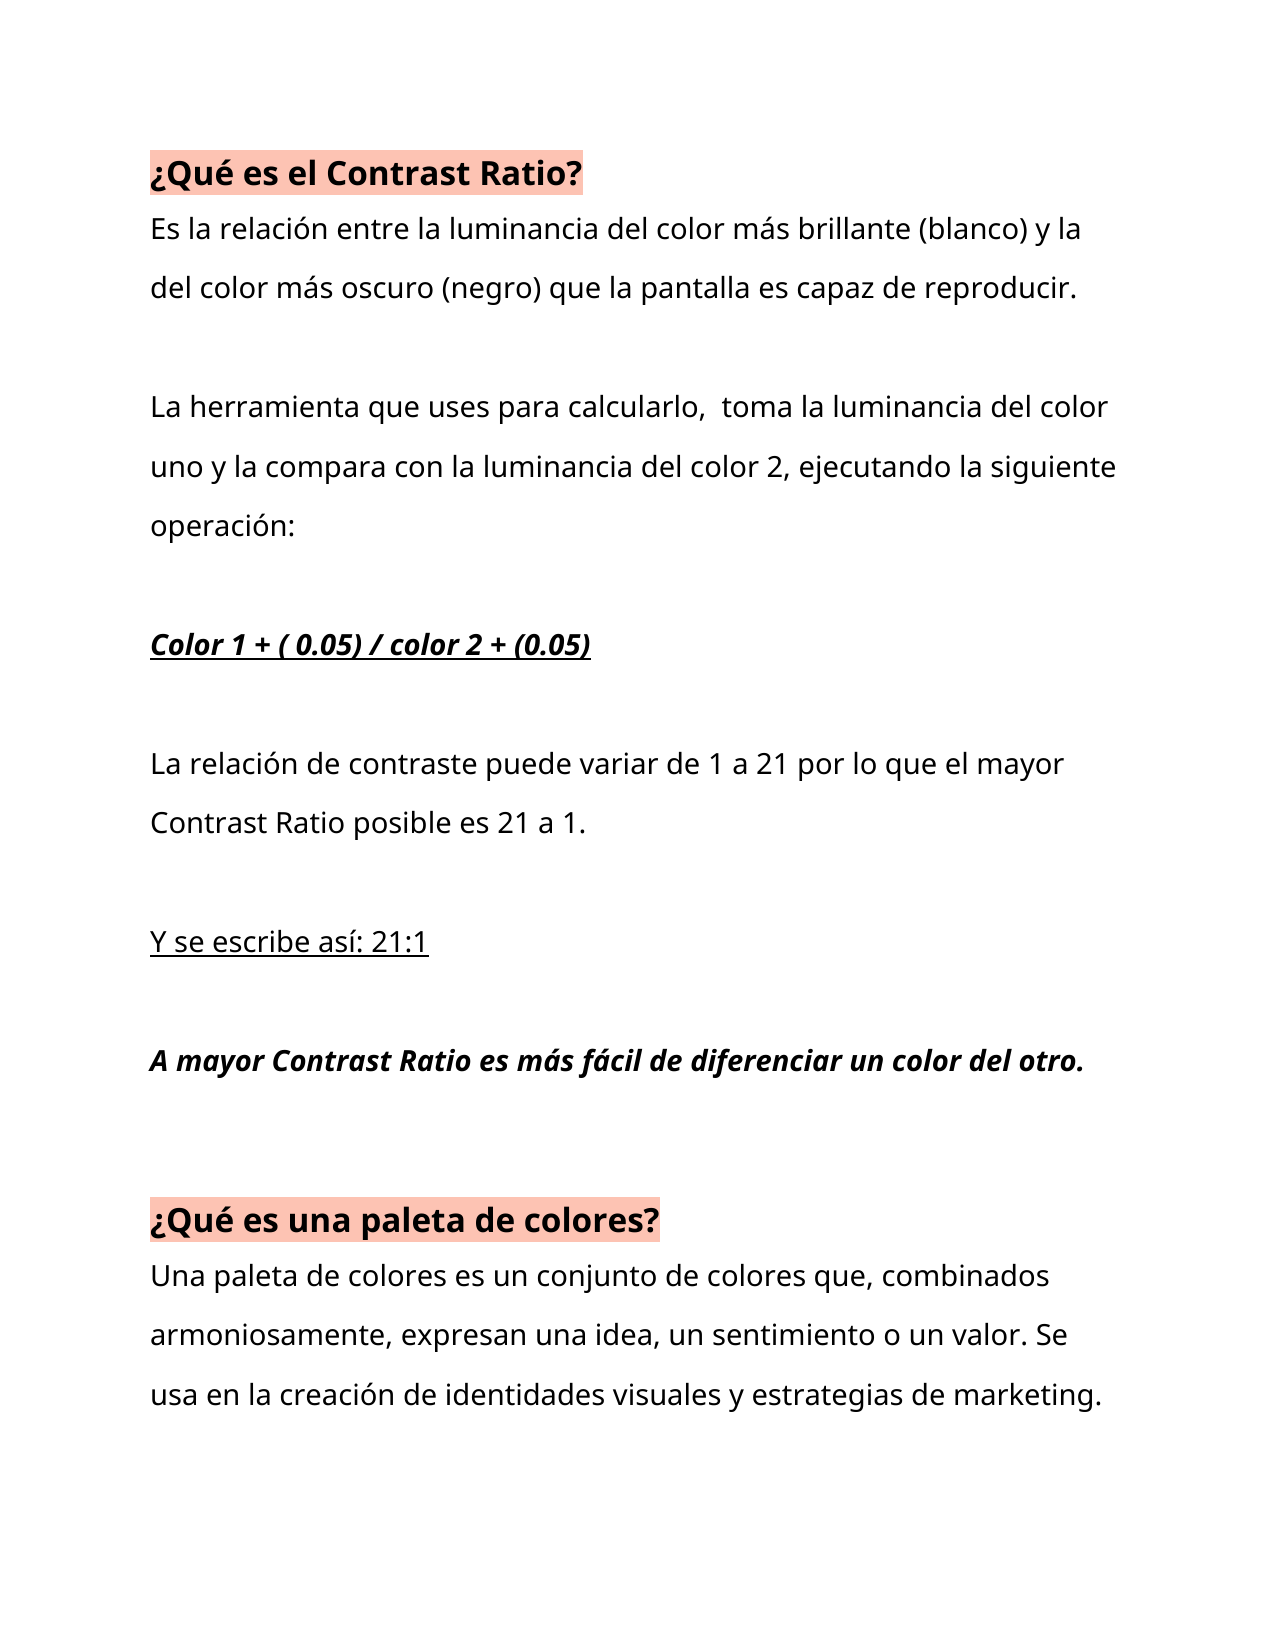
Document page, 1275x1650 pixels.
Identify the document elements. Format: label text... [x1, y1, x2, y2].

subtitle ¿Qué es el Contrast Ratio? [583, 150, 1125, 195]
text Y se escribe así: 21:1 [150, 922, 1125, 961]
text Color 1 + ( 0.05) / color 2 + (0.05) [150, 624, 1125, 664]
subtitle ¿Qué es una paleta de colores? [660, 1197, 1125, 1242]
text La relación de contraste puede variar de 1 a 21 por lo que el mayor Contrast Ratio posible es 21 a 1. [150, 743, 1125, 842]
text La herramienta que uses para calcularlo, toma la luminancia del color uno y la compara con la luminancia del color 2, ejecutando la siguiente operación: [150, 386, 1125, 545]
text A mayor Contrast Ratio es más fácil de diferenciar un color del otro. [150, 1041, 1125, 1080]
text Es la relación entre la luminancia del color más brillante (blanco) y la del color más oscuro (negro) que la pantalla es capaz de reproducir. [150, 208, 1125, 307]
text Una paleta de colores es un conjunto de colores que, combinados armoniosamente, expresan una idea, un sentimiento o un valor. Se usa en la creación de identidades visuales y estrategias de marketing. [150, 1255, 1125, 1414]
